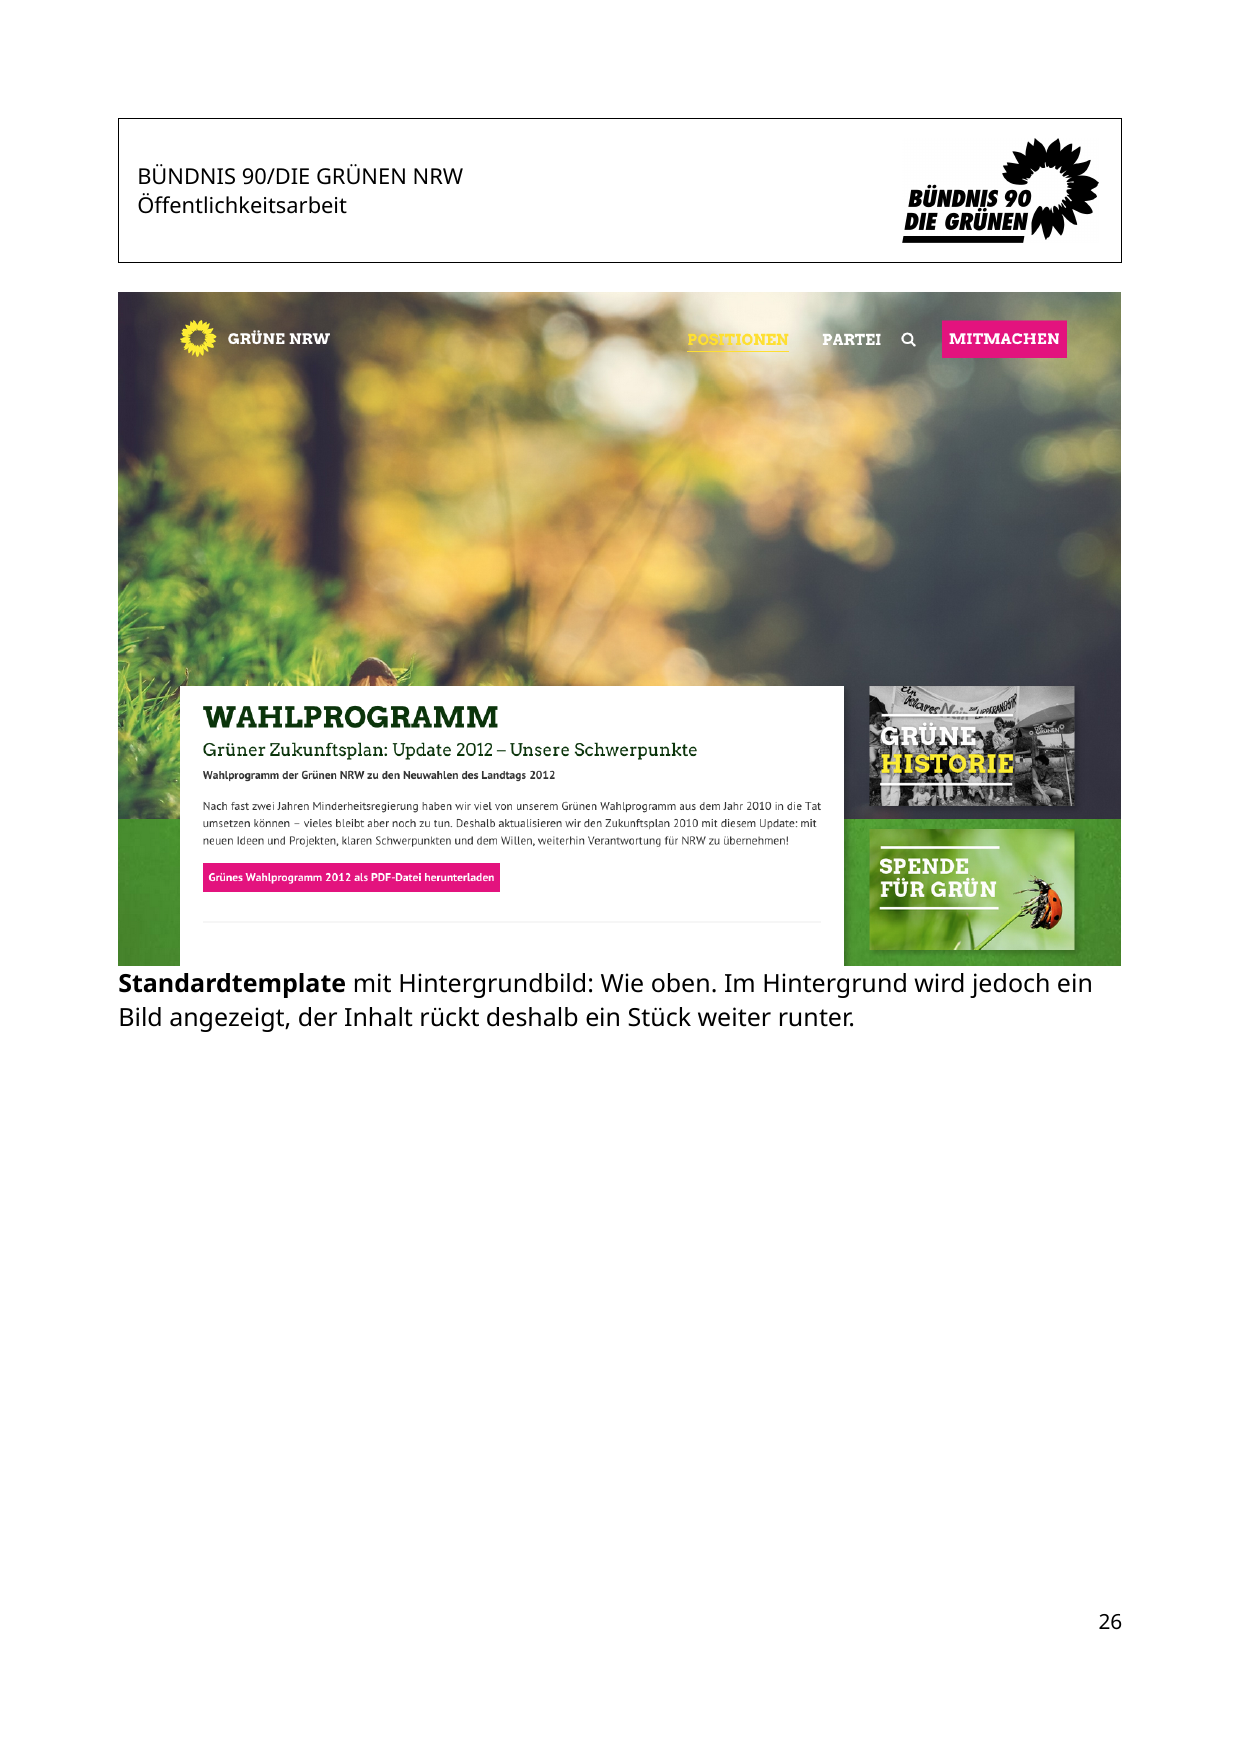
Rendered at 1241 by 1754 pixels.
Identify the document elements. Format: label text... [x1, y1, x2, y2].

picture [118, 292, 1121, 966]
picture [902, 138, 1099, 243]
text Standardtemplate mit Hintergrundbild: Wie oben. Im Hintergrund wird jedoch ein Bild angezeigt, der Inhalt rückt deshalb ein Stück weiter runter. [118, 292, 1122, 1034]
